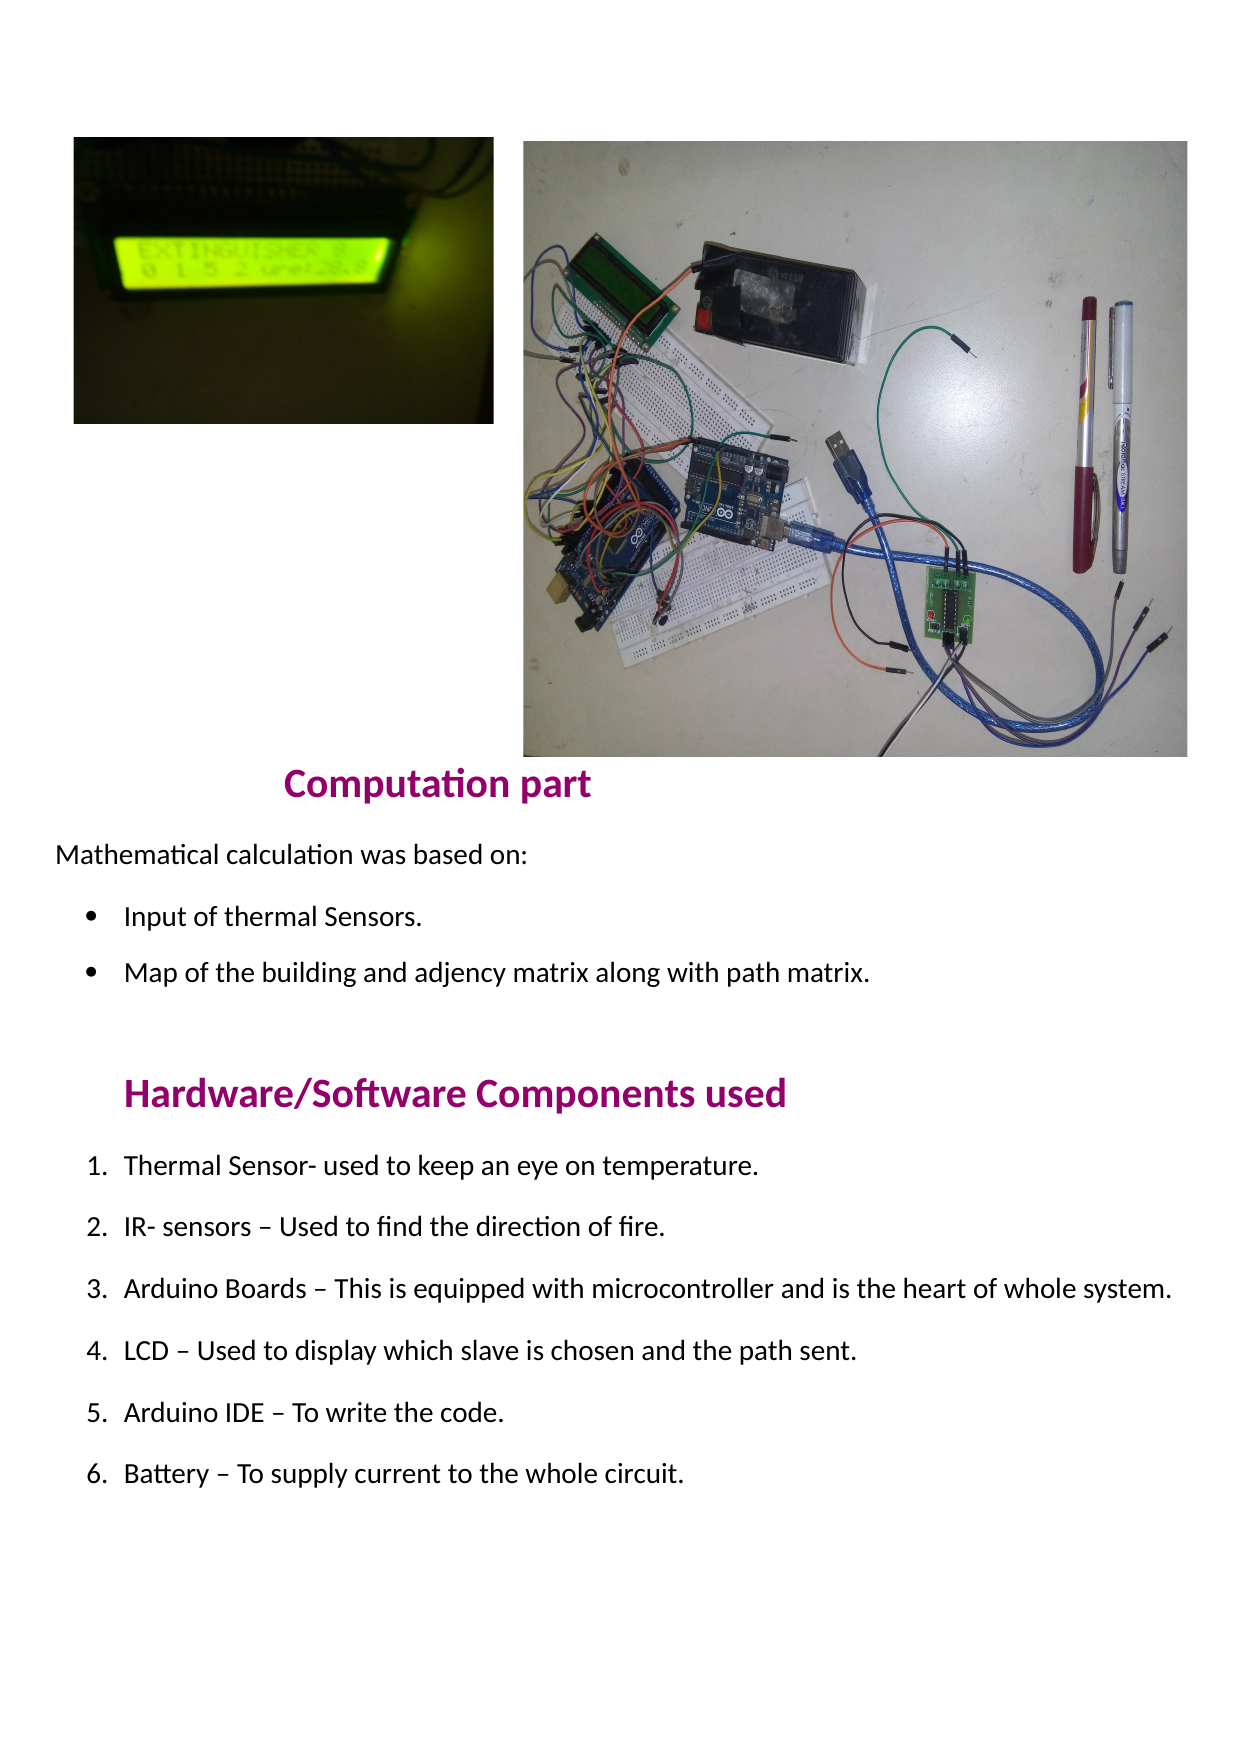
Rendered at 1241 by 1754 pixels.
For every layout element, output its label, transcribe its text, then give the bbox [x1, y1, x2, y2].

list IR- sensors – Used to find the direction of fire. [86, 1208, 1187, 1244]
list Map of the building and adjency matrix along with path matrix. [86, 954, 1187, 990]
text Computation part [48, 150, 1187, 808]
list Arduino Boards – This is equipped with microcontroller and is the heart of whole system. [86, 1270, 1187, 1306]
text Mathematical calculation was based on: [48, 836, 1187, 872]
list LCD – Used to display which slave is chosen and the path sent. [86, 1332, 1187, 1367]
list Thermal Sensor- used to keep an eye on temperature. [86, 1147, 1187, 1182]
list Arduino IDE – To write the code. [86, 1394, 1187, 1429]
text Hardware/Software Components used [48, 1067, 1187, 1118]
list Input of thermal Sensors. [86, 898, 1187, 933]
list Battery – To supply current to the whole circuit. [86, 1455, 1187, 1491]
picture [73, 137, 494, 424]
picture [523, 141, 1188, 757]
